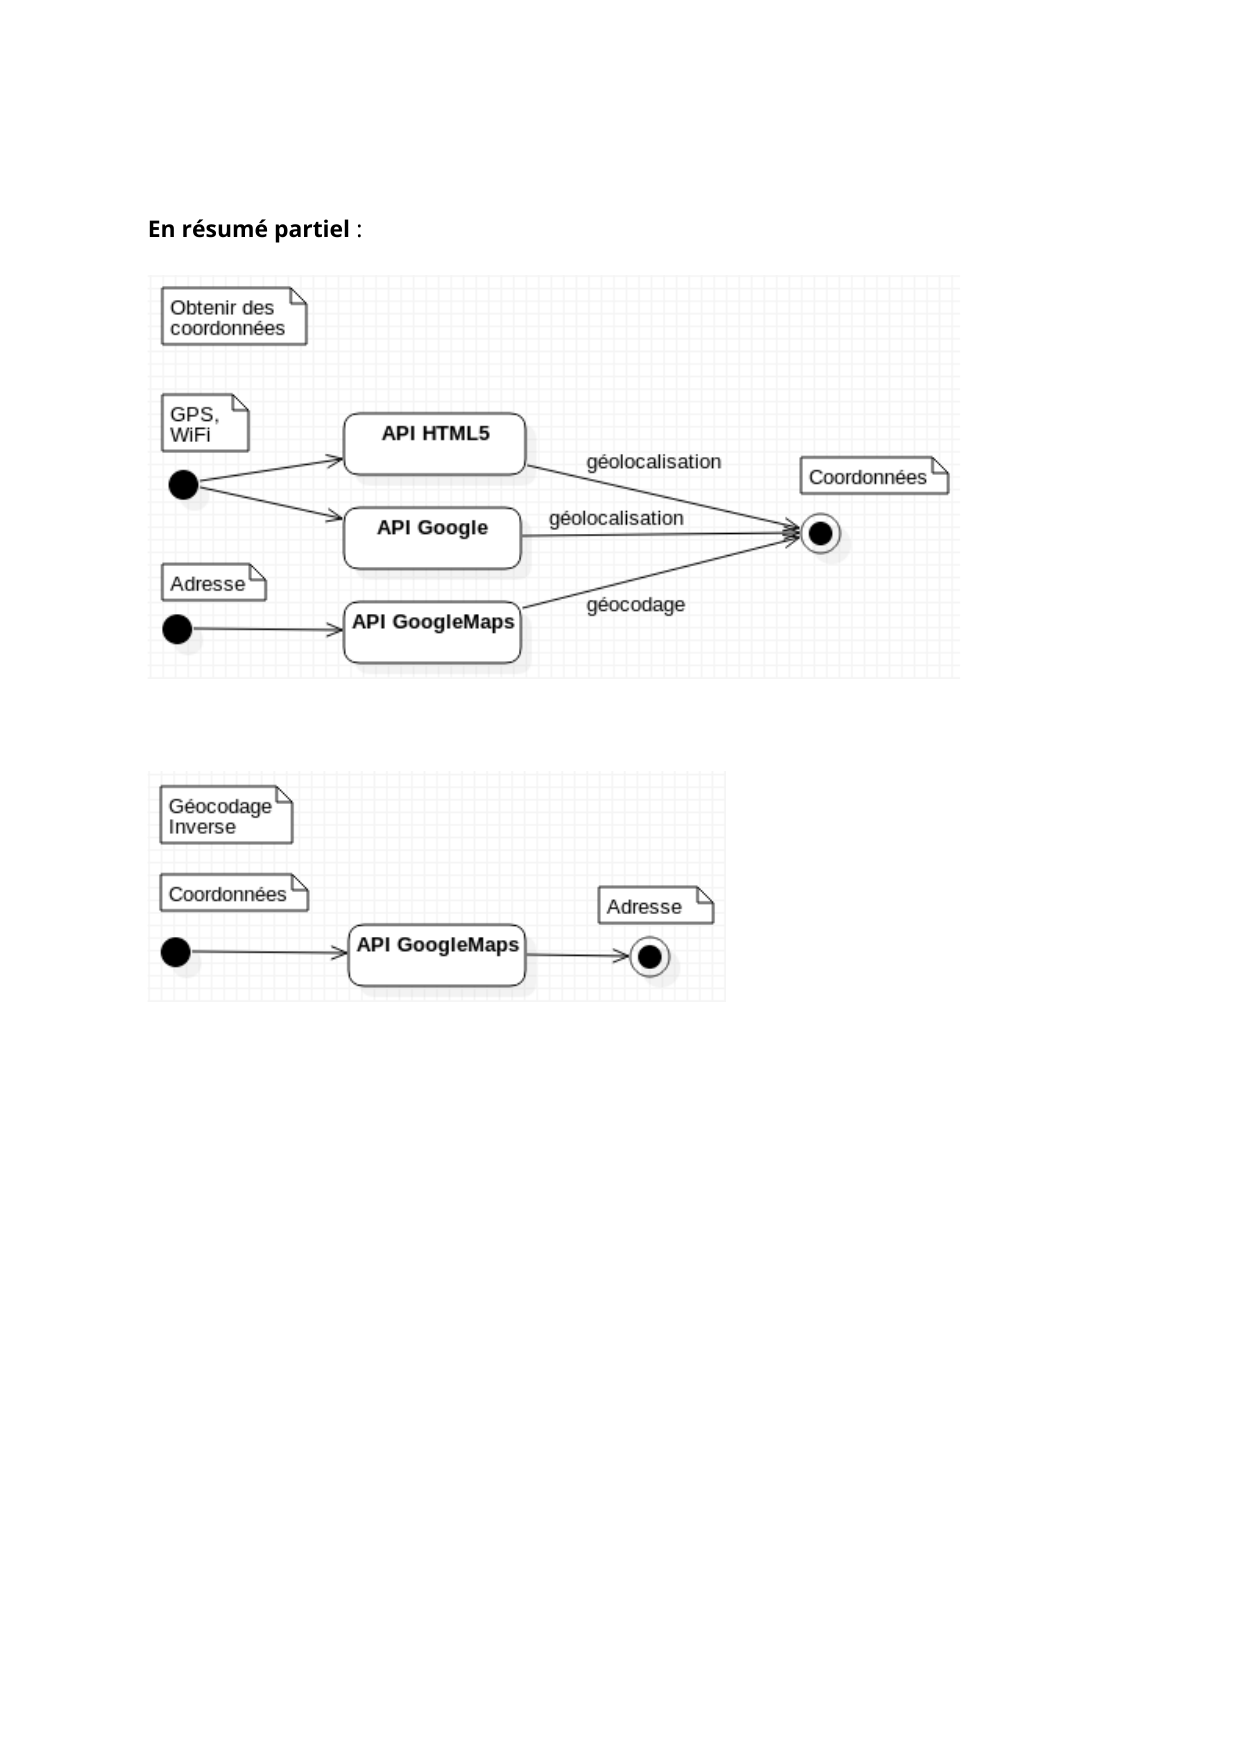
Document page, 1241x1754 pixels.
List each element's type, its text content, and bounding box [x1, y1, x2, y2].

picture [147, 275, 961, 679]
text En résumé partiel : [148, 212, 1092, 244]
picture [147, 771, 726, 1002]
